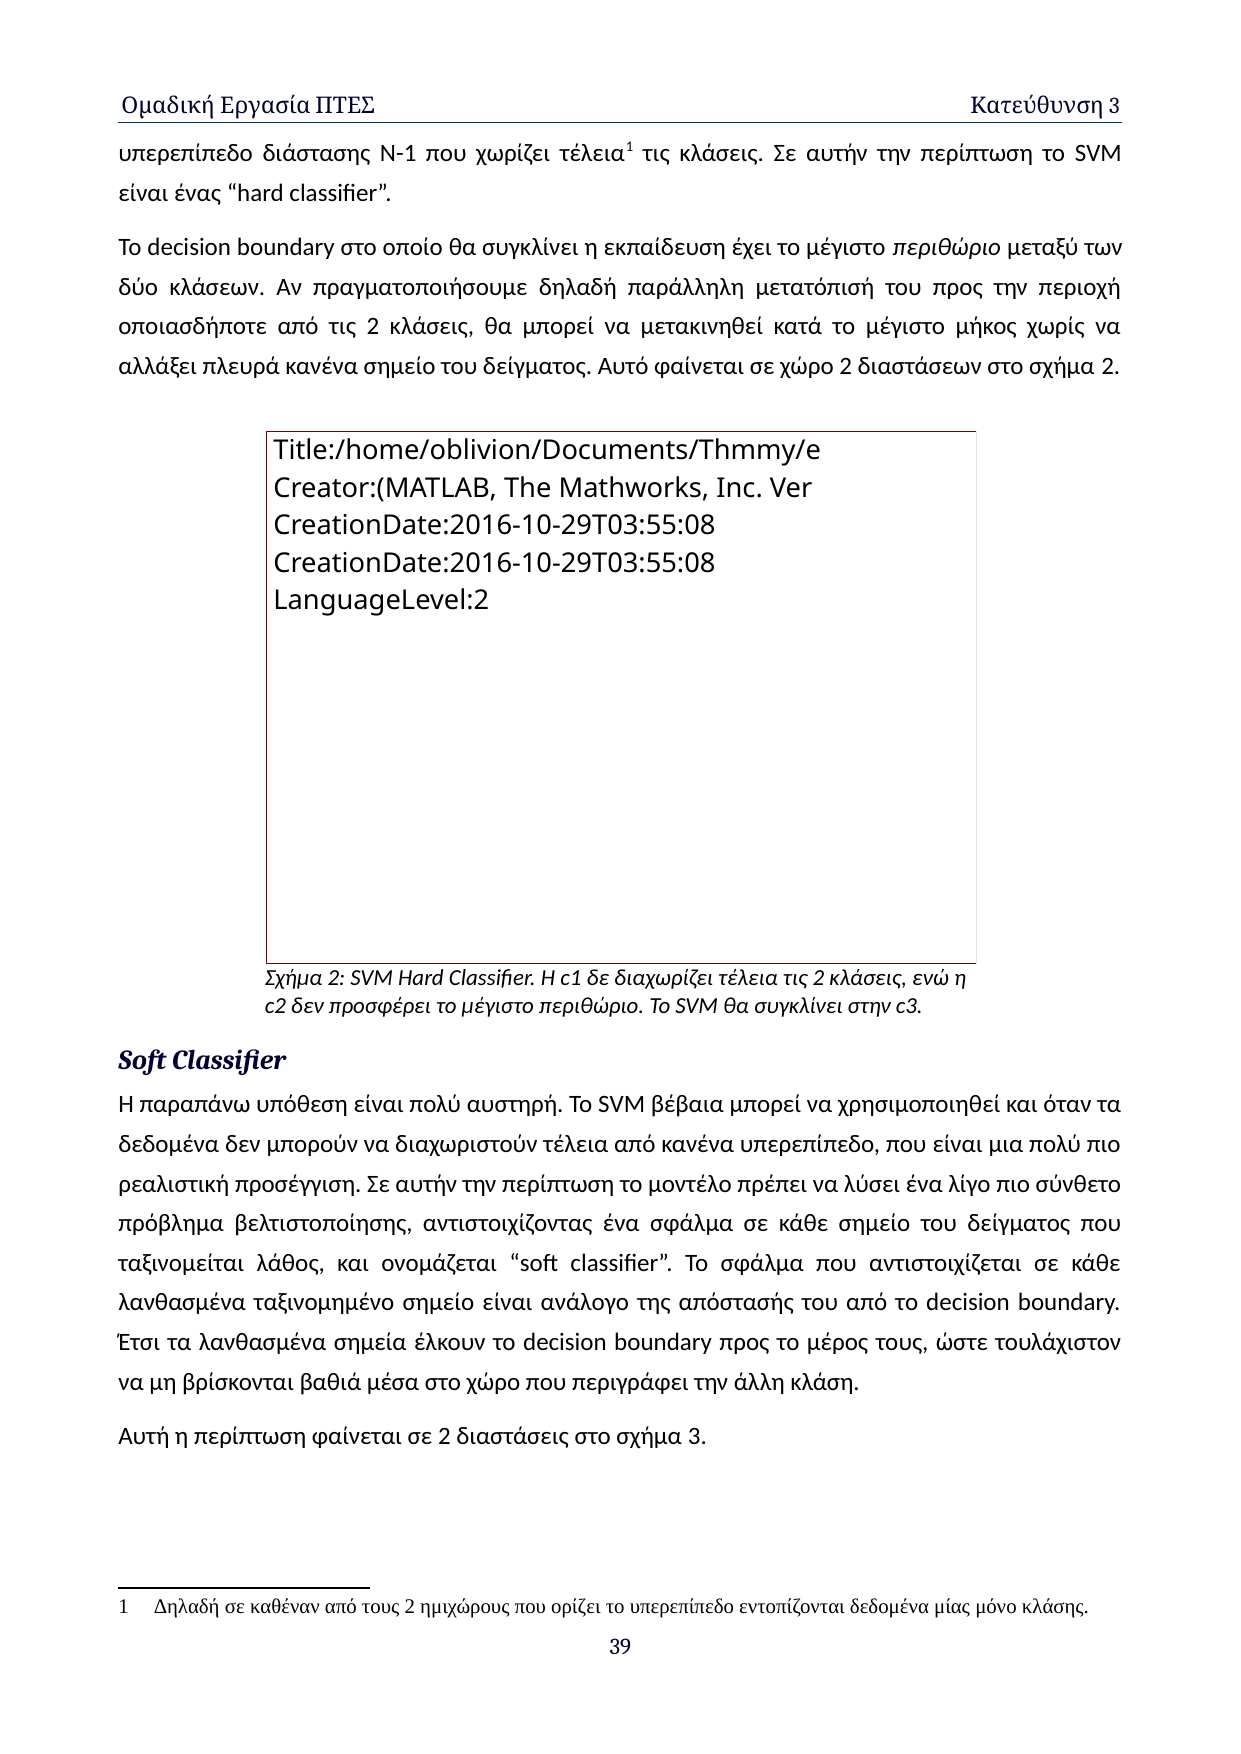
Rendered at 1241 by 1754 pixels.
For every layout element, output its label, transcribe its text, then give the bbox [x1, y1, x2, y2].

text Το decision boundary στο οποίο θα συγκλίνει η εκπαίδευση έχει το μέγιστο περιθώριο μεταξύ των δύο κλάσεων. Αν πραγματοποιήσουμε δηλαδή παράλληλη μετατόπισή του προς την περιοχή οποιασδήποτε από τις 2 κλάσεις, θα μπορεί να μετακινηθεί κατά το μέγιστο μήκος χωρίς να αλλάξει πλευρά κανένα σημείο του δείγματος. Αυτό φαίνεται σε χώρο 2 διαστάσεων στο σχήμα 2. [118, 231, 1122, 381]
text Σχήμα 2: SVM Hard Classifier. Η c1 δε διαχωρίζει τέλεια τις 2 κλάσεις, ενώ η c2 δεν προσφέρει το μέγιστο περιθώριο. Το SVM θα συγκλίνει στην c3. [264, 429, 976, 1019]
text Αυτή η περίπτωση φαίνεται σε 2 διαστάσεις στο σχήμα 3. [118, 1420, 1122, 1450]
subtitle Soft Classifier [118, 1044, 1122, 1076]
text Δηλαδή σε καθέναν από τους 2 ημιχώρους που ορίζει το υπερεπίπεδο εντοπίζονται δεδομένα μίας μόνο κλάσης. [118, 1594, 1122, 1618]
text Η παραπάνω υπόθεση είναι πολύ αυστηρή. Το SVM βέβαια μπορεί να χρησιμοποιηθεί και όταν τα δεδομένα δεν μπορούν να διαχωριστούν τέλεια από κανένα υπερεπίπεδο, που είναι μια πολύ πιο ρεαλιστική προσέγγιση. Σε αυτήν την περίπτωση το μοντέλο πρέπει να λύσει ένα λίγο πιο σύνθετο πρόβλημα βελτιστοποίησης, αντιστοιχίζοντας ένα σφάλμα σε κάθε σημείο του δείγματος που ταξινομείται λάθος, και ονομάζεται “soft classifier”. Το σφάλμα που αντιστοιχίζεται σε κάθε λανθασμένα ταξινομημένο σημείο είναι ανάλογο της απόστασής του από το decision boundary. Έτσι τα λανθασμένα σημεία έλκουν το decision boundary προς το μέρος τους, ώστε τουλάχιστον να μη βρίσκονται βαθιά μέσα στο χώρο που περιγράφει την άλλη κλάση. [118, 1089, 1122, 1396]
text υπερεπίπεδο διάστασης N-1 που χωρίζει τέλεια τις κλάσεις. Σε αυτήν την περίπτωση το SVM είναι ένας “hard classifier”. [118, 137, 1122, 208]
